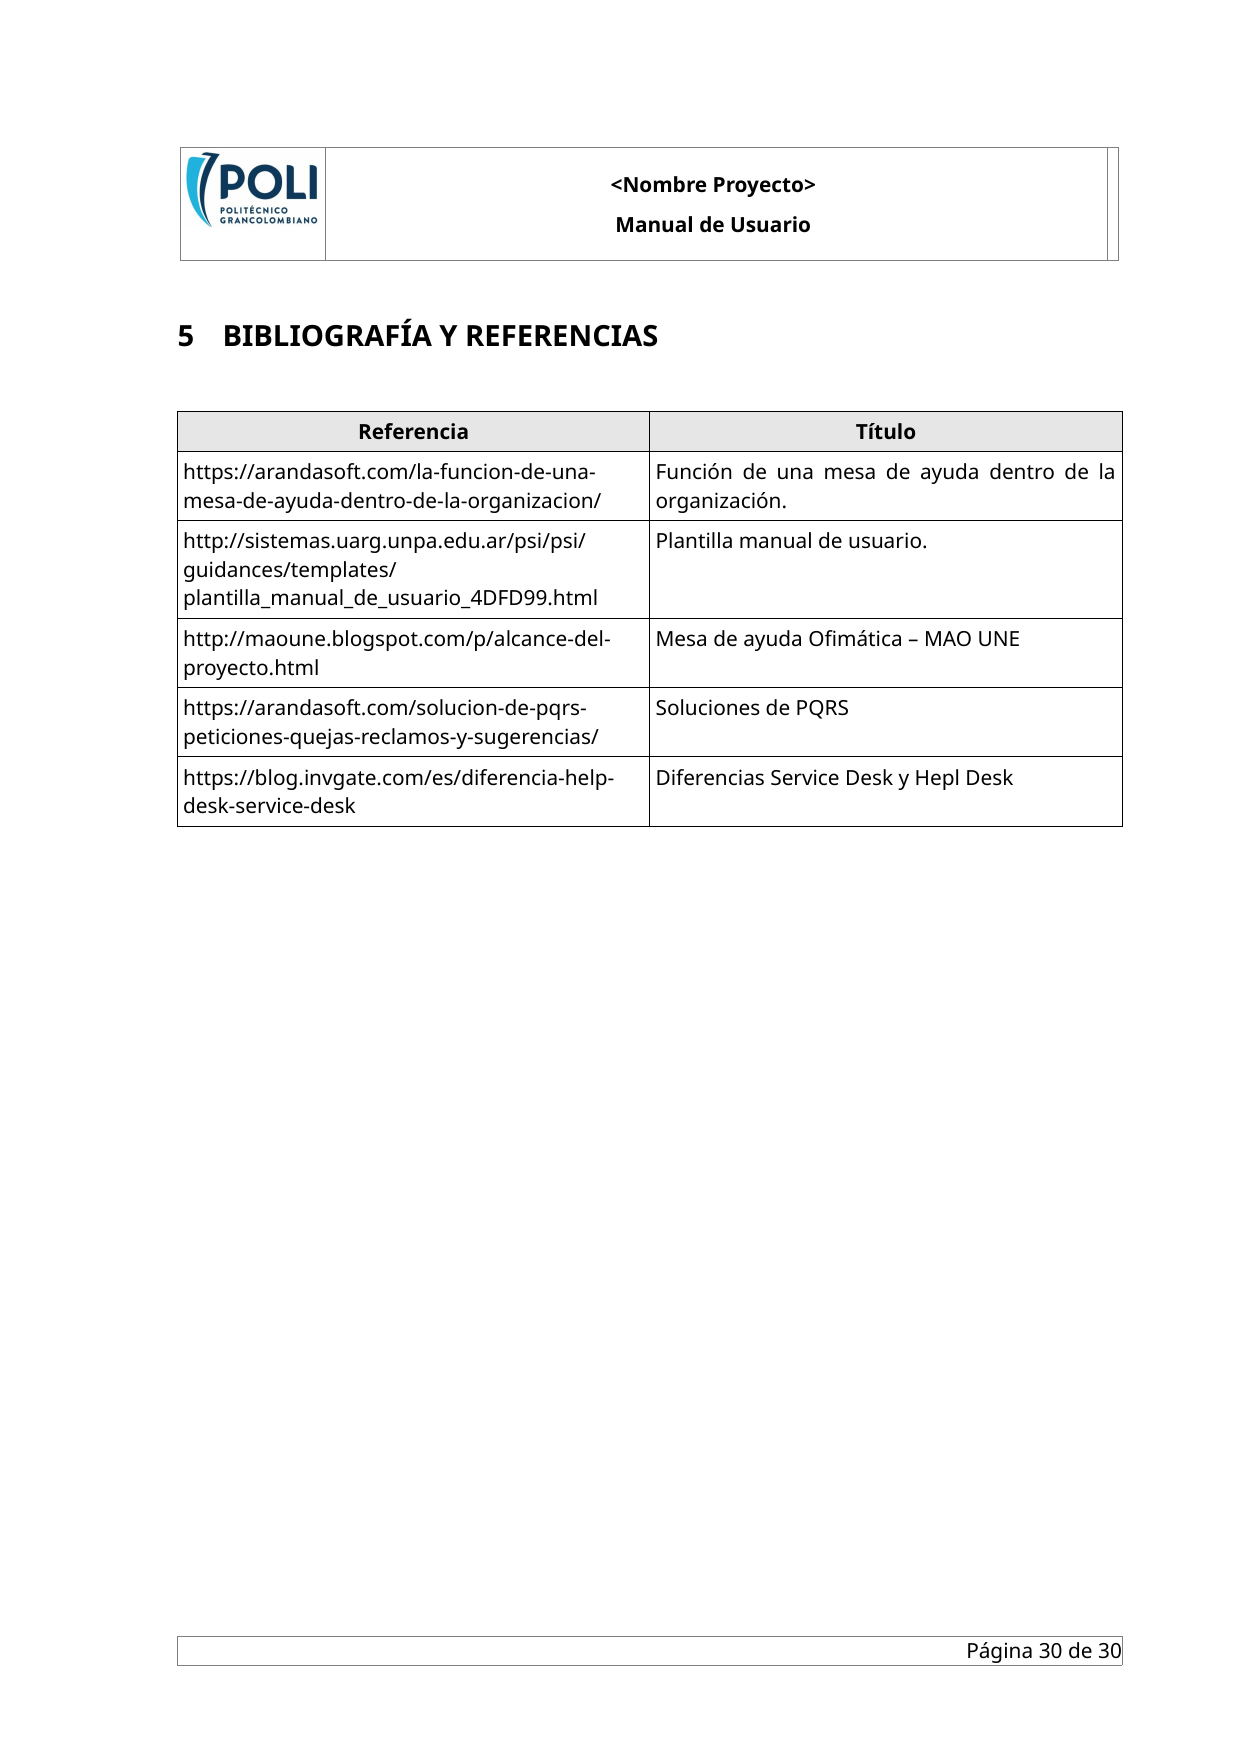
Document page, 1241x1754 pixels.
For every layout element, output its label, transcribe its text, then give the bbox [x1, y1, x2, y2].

table_cell https://arandasoft.com/solucion-de-pqrs-peticiones-quejas-reclamos-y-sugerencias/ [178, 688, 649, 756]
table_cell Soluciones de PQRS [650, 688, 1122, 756]
table_cell Plantilla manual de usuario. [650, 521, 1122, 617]
table_cell https://blog.invgate.com/es/diferencia-help-desk-service-desk [178, 757, 649, 826]
table_header Referencia [178, 412, 649, 451]
table_cell http://maoune.blogspot.com/p/alcance-del-proyecto.html [178, 619, 649, 687]
subtitle BIBLIOGRAFÍA Y REFERENCIAS [177, 315, 1122, 354]
table_header Título [650, 412, 1122, 451]
table_cell Función de una mesa de ayuda dentro de la organización. [650, 452, 1122, 520]
table_cell Diferencias Service Desk y Hepl Desk [650, 757, 1122, 826]
table_cell Mesa de ayuda Ofimática – MAO UNE [650, 619, 1122, 687]
table_cell http://sistemas.uarg.unpa.edu.ar/psi/psi/guidances/templates/plantilla_manual_de_usuario_4DFD99.html [178, 521, 649, 617]
table_cell https://arandasoft.com/la-funcion-de-una-mesa-de-ayuda-dentro-de-la-organizacion/ [178, 452, 649, 520]
